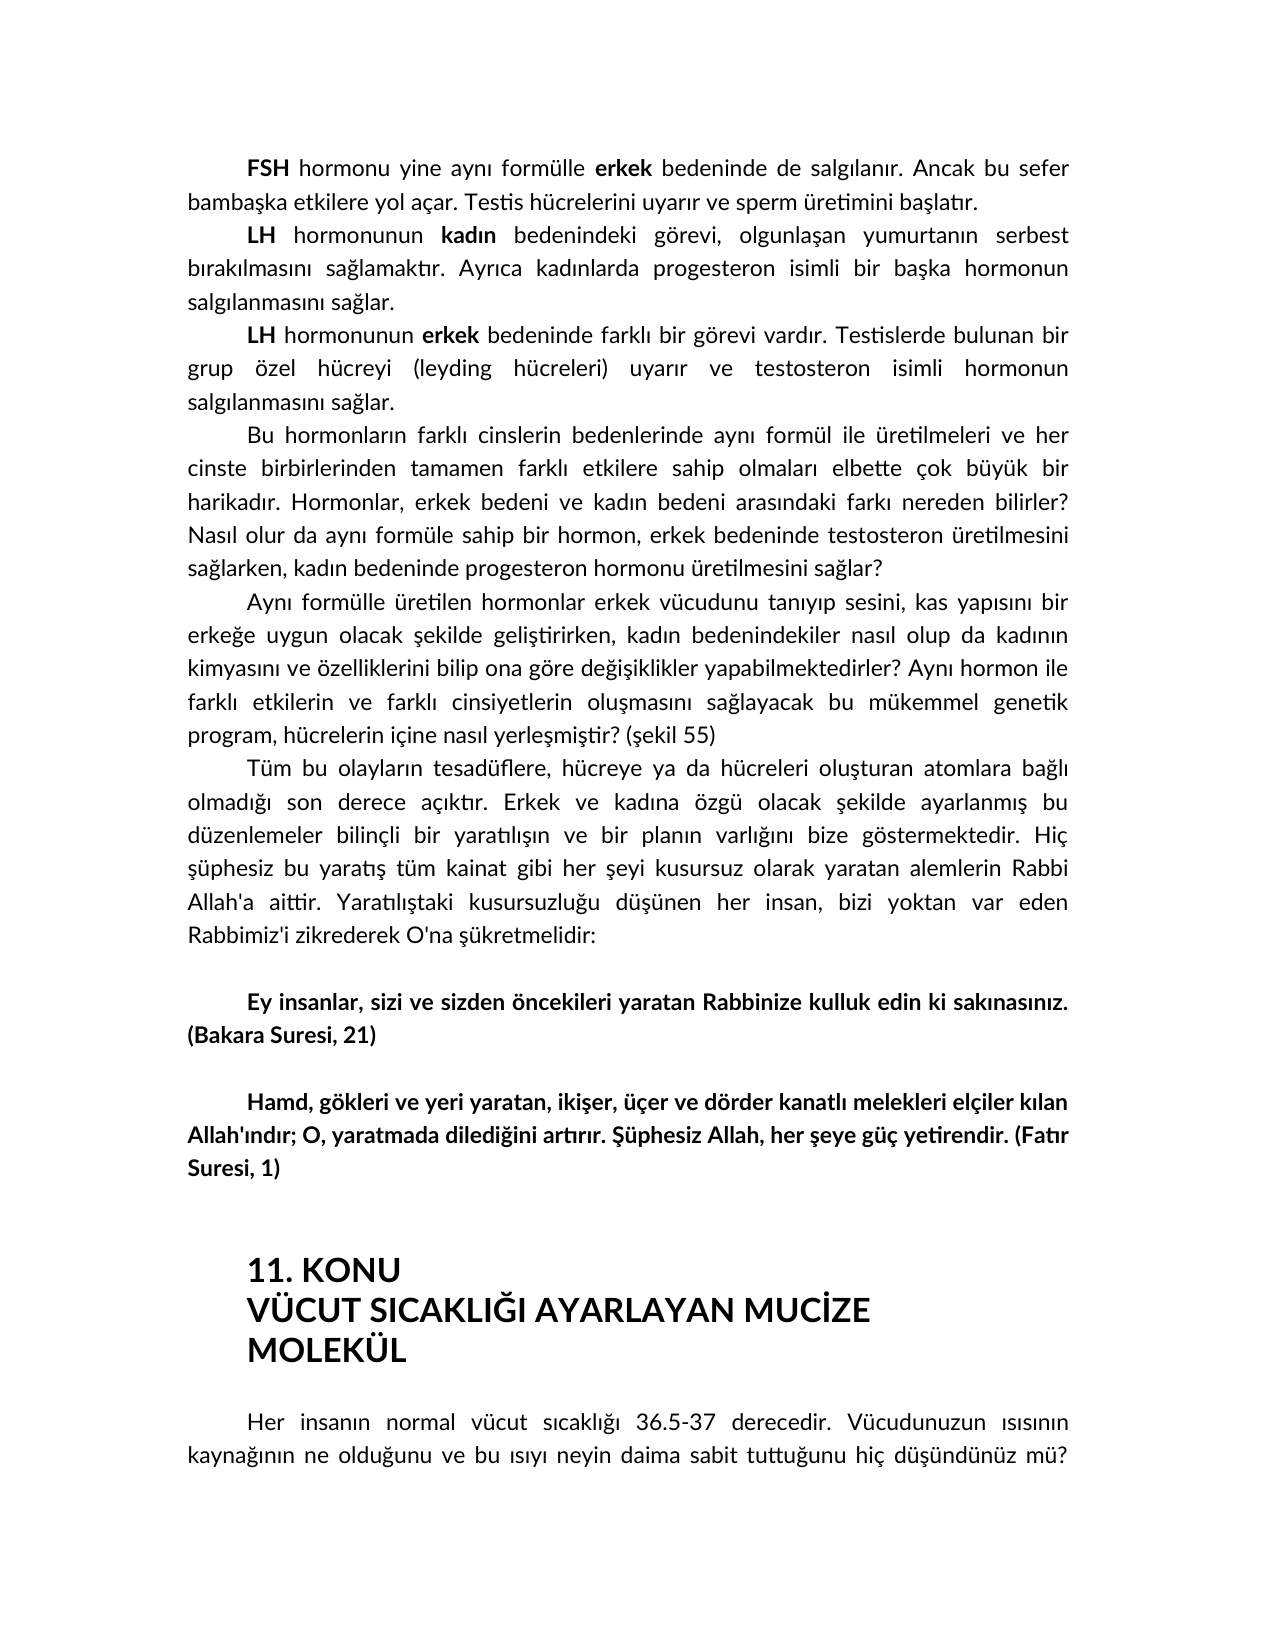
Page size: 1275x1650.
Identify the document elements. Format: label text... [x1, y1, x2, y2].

text Bu hormonların farklı cinslerin bedenlerinde aynı formül ile üretilmeleri ve her cinste birbirlerinden tamamen farklı etkilere sahip olmaları elbette çok büyük bir harikadır. Hormonlar, erkek bedeni ve kadın bedeni arasındaki farkı nereden bilirler? Nasıl olur da aynı formüle sahip bir hormon, erkek bedeninde testosteron üretilmesini sağlarken, kadın bedeninde progesteron hormonu üretilmesini sağlar? [187, 417, 1070, 583]
text VÜCUT SICAKLIĞI AYARLAYAN MUCİZE [187, 1290, 1070, 1330]
text 11. KONU [187, 1250, 1070, 1290]
text LH hormonunun kadın bedenindeki görevi, olgunlaşan yumurtanın serbest bırakılmasını sağlamaktır. Ayrıca kadınlarda progesteron isimli bir başka hormonun salgılanmasını sağlar. [187, 217, 1070, 317]
text MOLEKÜL [187, 1330, 1070, 1370]
text Ey insanlar, sizi ve sizden öncekileri yaratan Rabbinize kulluk edin ki sakınasınız. (Bakara Suresi, 21) [187, 983, 1070, 1050]
text Tüm bu olayların tesadüflere, hücreye ya da hücreleri oluşturan atomlara bağlı olmadığı son derece açıktır. Erkek ve kadına özgü olacak şekilde ayarlanmış bu düzenlemeler bilinçli bir yaratılışın ve bir planın varlığını bize göstermektedir. Hiç şüphesiz bu yaratış tüm kainat gibi her şeyi kusursuz olarak yaratan alemlerin Rabbi Allah'a aittir. Yaratılıştaki kusursuzluğu düşünen her insan, bizi yoktan var eden Rabbimiz'i zikrederek O'na şükretmelidir: [187, 750, 1070, 950]
text FSH hormonu yine aynı formülle erkek bedeninde de salgılanır. Ancak bu sefer bambaşka etkilere yol açar. Testis hücrelerini uyarır ve sperm üretimini başlatır. [187, 150, 1070, 217]
text Aynı formülle üretilen hormonlar erkek vücudunu tanıyıp sesini, kas yapısını bir erkeğe uygun olacak şekilde geliştirirken, kadın bedenindekiler nasıl olup da kadının kimyasını ve özelliklerini bilip ona göre değişiklikler yapabilmektedirler? Aynı hormon ile farklı etkilerin ve farklı cinsiyetlerin oluşmasını sağlayacak bu mükemmel genetik program, hücrelerin içine nasıl yerleşmiştir? (şekil 55) [187, 583, 1070, 750]
text Her insanın normal vücut sıcaklığı 36.5-37 derecedir. Vücudunuzun ısısının kaynağının ne olduğunu ve bu ısıyı neyin daima sabit tuttuğunu hiç düşündünüz mü? [187, 1403, 1070, 1470]
text Hamd, gökleri ve yeri yaratan, ikişer, üçer ve dörder kanatlı melekleri elçiler kılan Allah'ındır; O, yaratmada dilediğini artırır. Şüphesiz Allah, her şeye güç yetirendir. (Fatır Suresi, 1) [187, 1083, 1070, 1183]
text LH hormonunun erkek bedeninde farklı bir görevi vardır. Testislerde bulunan bir grup özel hücreyi (leyding hücreleri) uyarır ve testosteron isimli hormonun salgılanmasını sağlar. [187, 317, 1070, 417]
